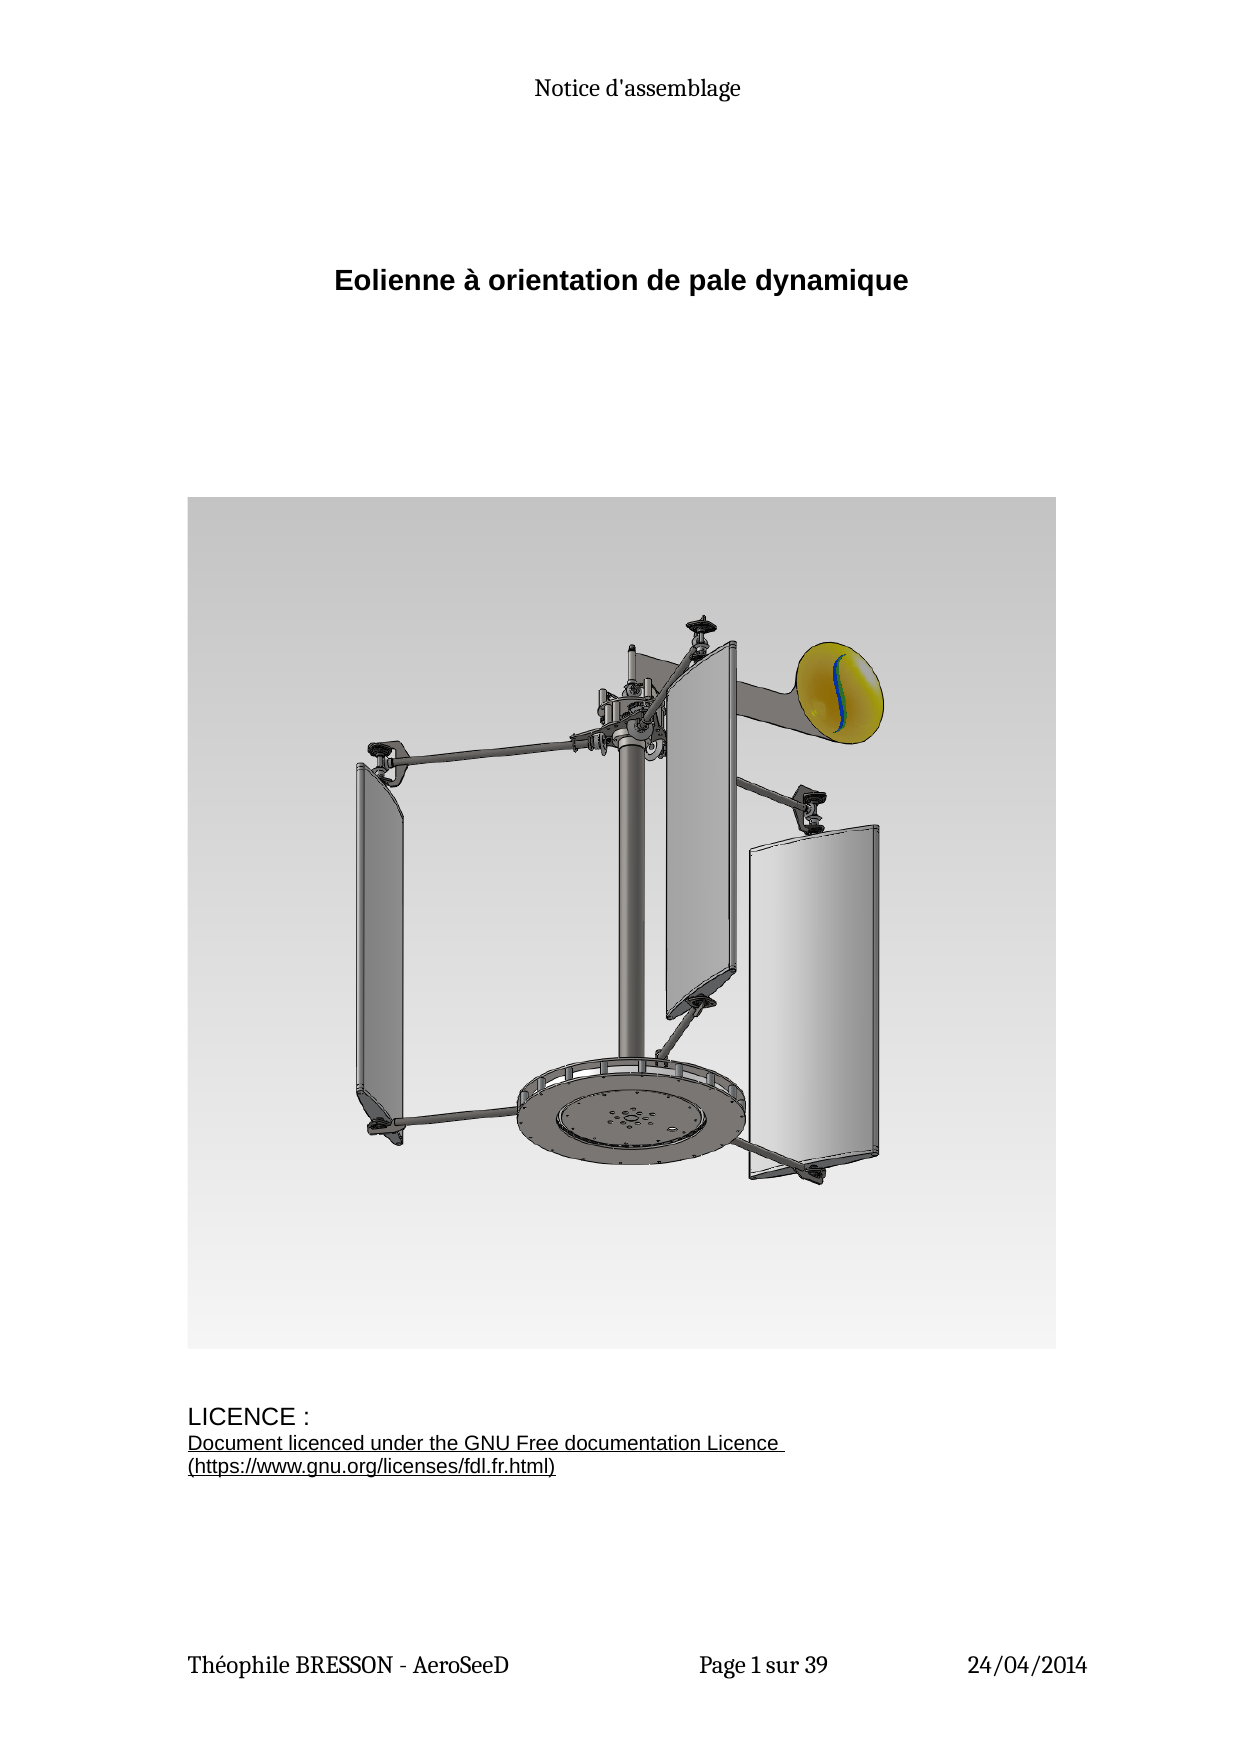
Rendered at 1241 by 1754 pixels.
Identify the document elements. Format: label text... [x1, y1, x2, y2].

picture [187, 497, 1056, 1349]
text Eolienne à orientation de pale dynamique [187, 263, 1056, 297]
text LICENCE : [187, 1402, 1056, 1430]
text Document licenced under the GNU Free documentation Licence (https://www.gnu.org/licenses/fdl.fr.html) [187, 1430, 1056, 1478]
